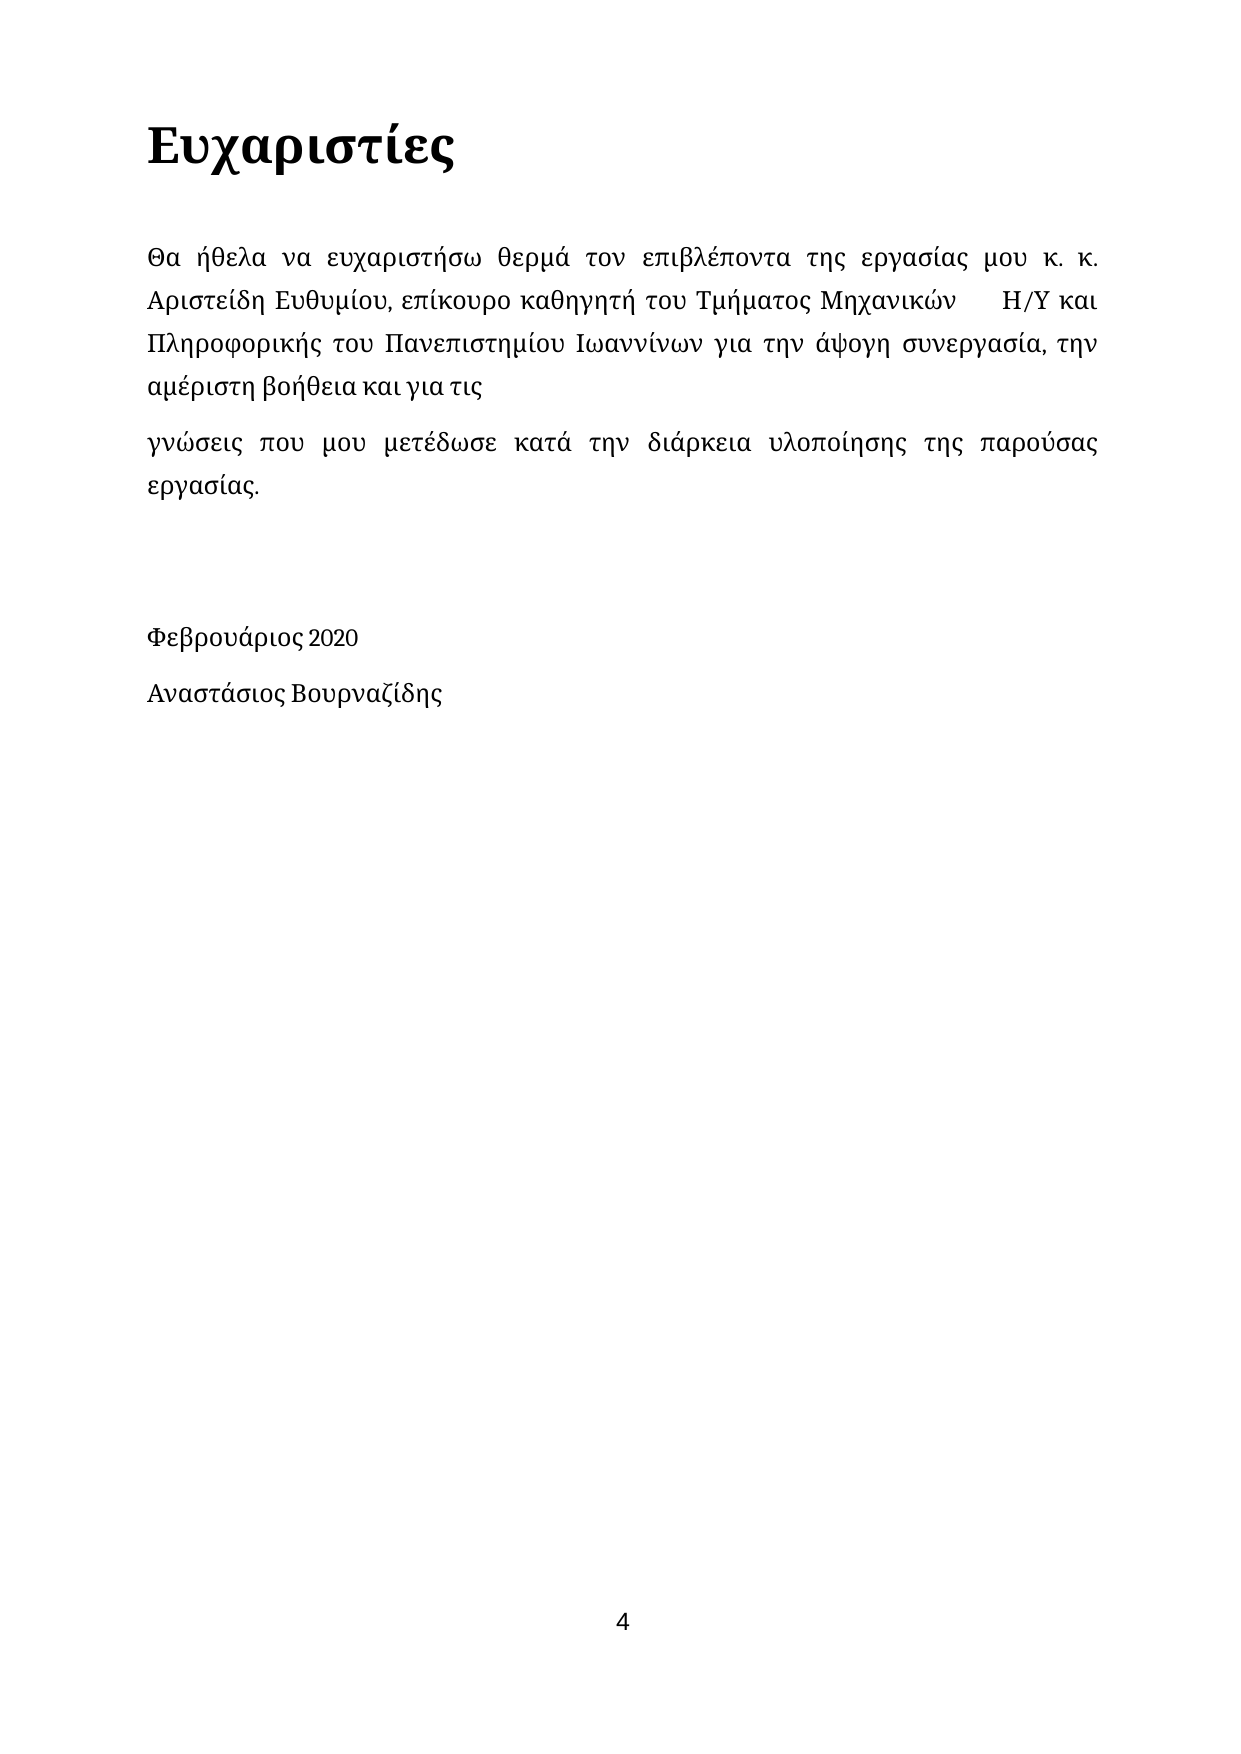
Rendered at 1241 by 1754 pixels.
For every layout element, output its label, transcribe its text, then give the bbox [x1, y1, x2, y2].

title Ευχαριστίες [147, 118, 1098, 176]
text Φεβρουάριος 2020 [147, 624, 1098, 653]
text γνώσεις που μου μετέδωσε κατά την διάρκεια υλοποίησης της παρούσας εργασίας. [147, 429, 1098, 501]
text Θα ήθελα να ευχαριστήσω θερμά τον επιβλέποντα της εργασίας μου κ. κ. Αριστείδη Ευθυμίου, επίκουρο καθηγητή του Τμήματος Μηχανικών Η/Υ και Πληροφορικής του Πανεπιστημίου Ιωαννίνων για την άψογη συνεργασία, την αμέριστη βοήθεια και για τις [147, 244, 1098, 402]
text Αναστάσιος Βουρναζίδης [147, 680, 1098, 709]
